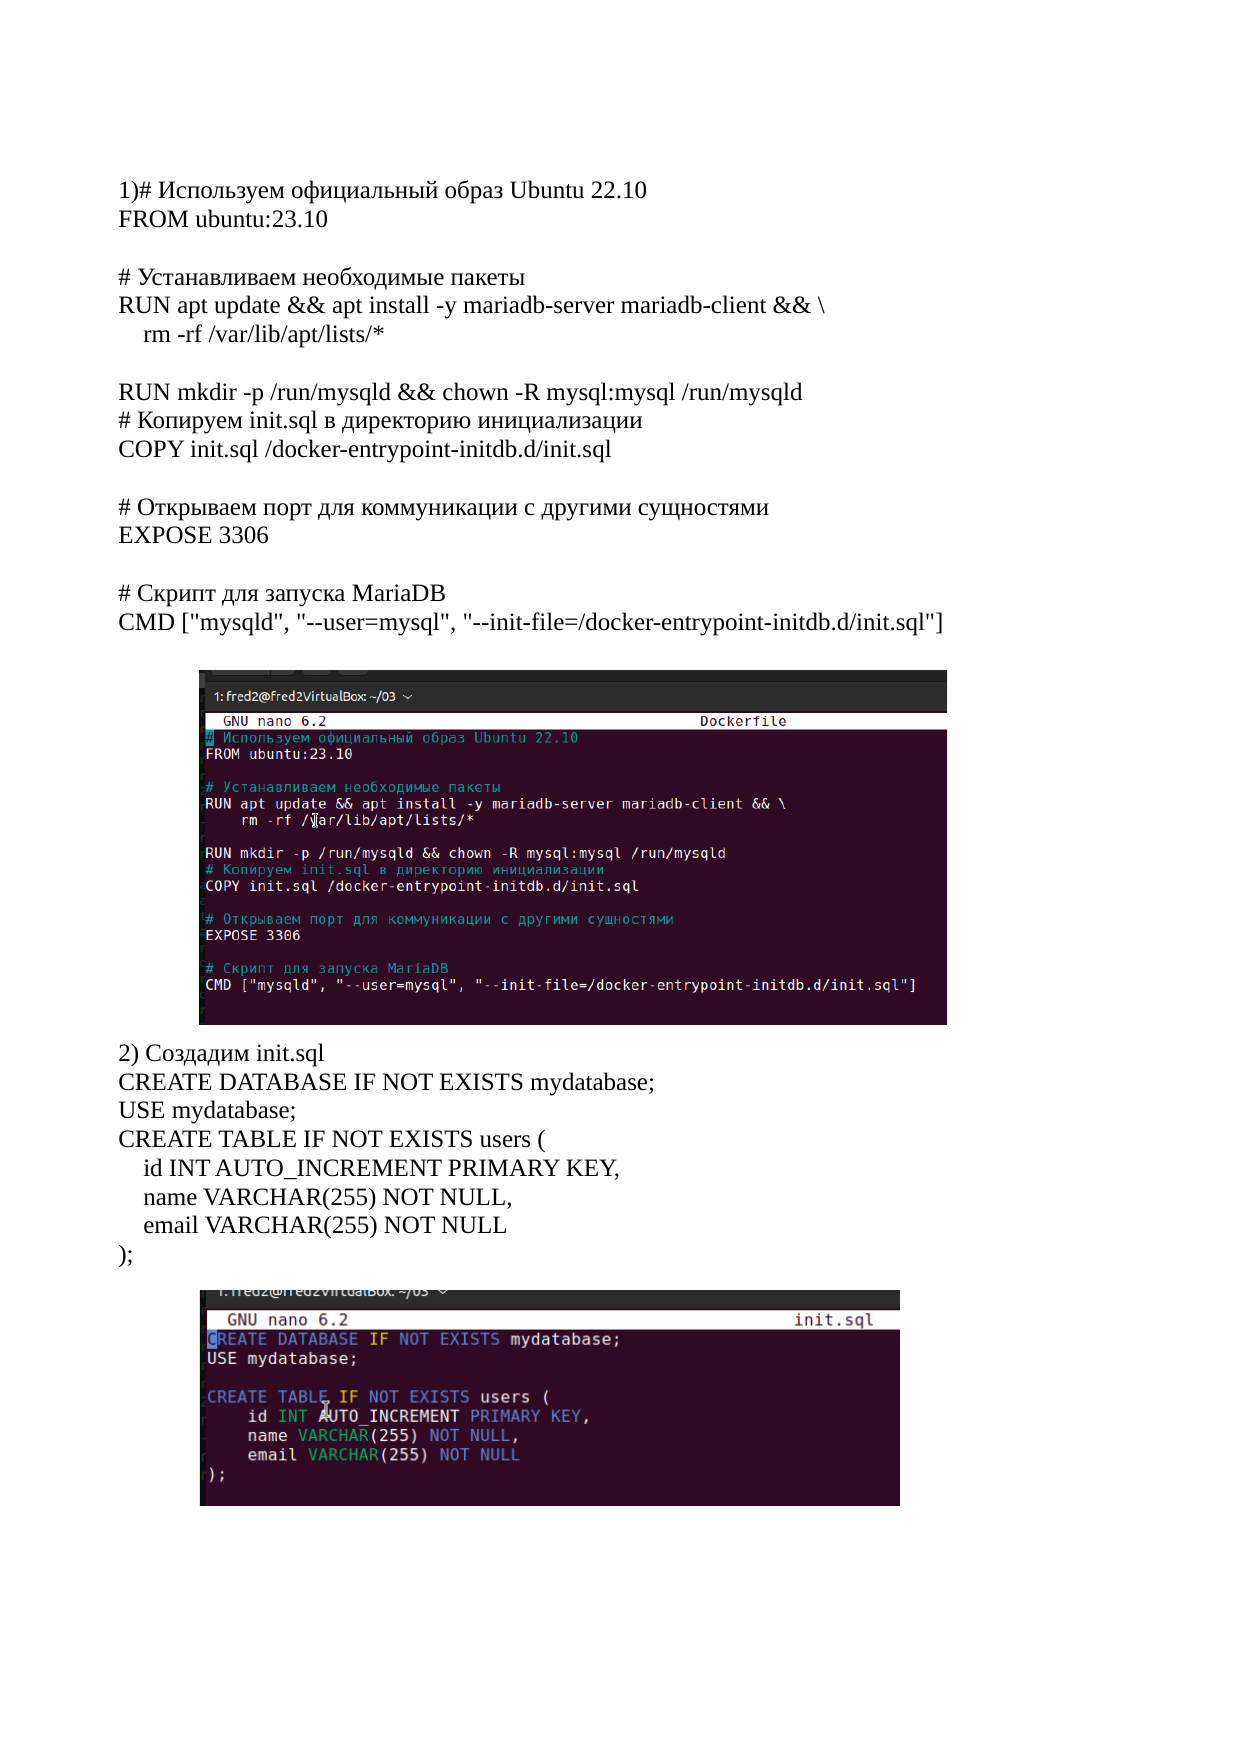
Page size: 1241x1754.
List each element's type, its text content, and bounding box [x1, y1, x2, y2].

text name VARCHAR(255) NOT NULL, [118, 1182, 1122, 1211]
text # Копируем init.sql в директорию инициализации [118, 406, 1122, 434]
text RUN mkdir -p /run/mysqld && chown -R mysql:mysql /run/mysqld [118, 377, 1122, 406]
text # Устанавливаем необходимые пакеты [118, 262, 1122, 291]
text id INT AUTO_INCREMENT PRIMARY KEY, [118, 1153, 1122, 1182]
text USE mydatabase; [118, 1096, 1122, 1124]
text CMD ["mysqld", "--user=mysql", "--init-file=/docker-entrypoint-initdb.d/init.sql"] [118, 607, 1122, 636]
text CREATE TABLE IF NOT EXISTS users ( [118, 1124, 1122, 1153]
text COPY init.sql /docker-entrypoint-initdb.d/init.sql [118, 434, 1122, 463]
text EXPOSE 3306 [118, 521, 1122, 549]
text CREATE DATABASE IF NOT EXISTS mydatabase; [118, 1067, 1122, 1096]
text 2) Создадим init.sql [118, 1038, 1122, 1067]
text ); [118, 1239, 1122, 1268]
picture [199, 1290, 900, 1506]
picture [199, 670, 948, 1025]
text # Скрипт для запуска MariaDB [118, 578, 1122, 607]
text email VARCHAR(255) NOT NULL [118, 1211, 1122, 1239]
text rm -rf /var/lib/apt/lists/* [118, 319, 1122, 348]
text RUN apt update && apt install -y mariadb-server mariadb-client && \ [118, 291, 1122, 319]
text FROM ubuntu:23.10 [118, 204, 1122, 233]
text 1)# Используем официальный образ Ubuntu 22.10 [118, 176, 1122, 204]
text # Открываем порт для коммуникации с другими сущностями [118, 492, 1122, 521]
